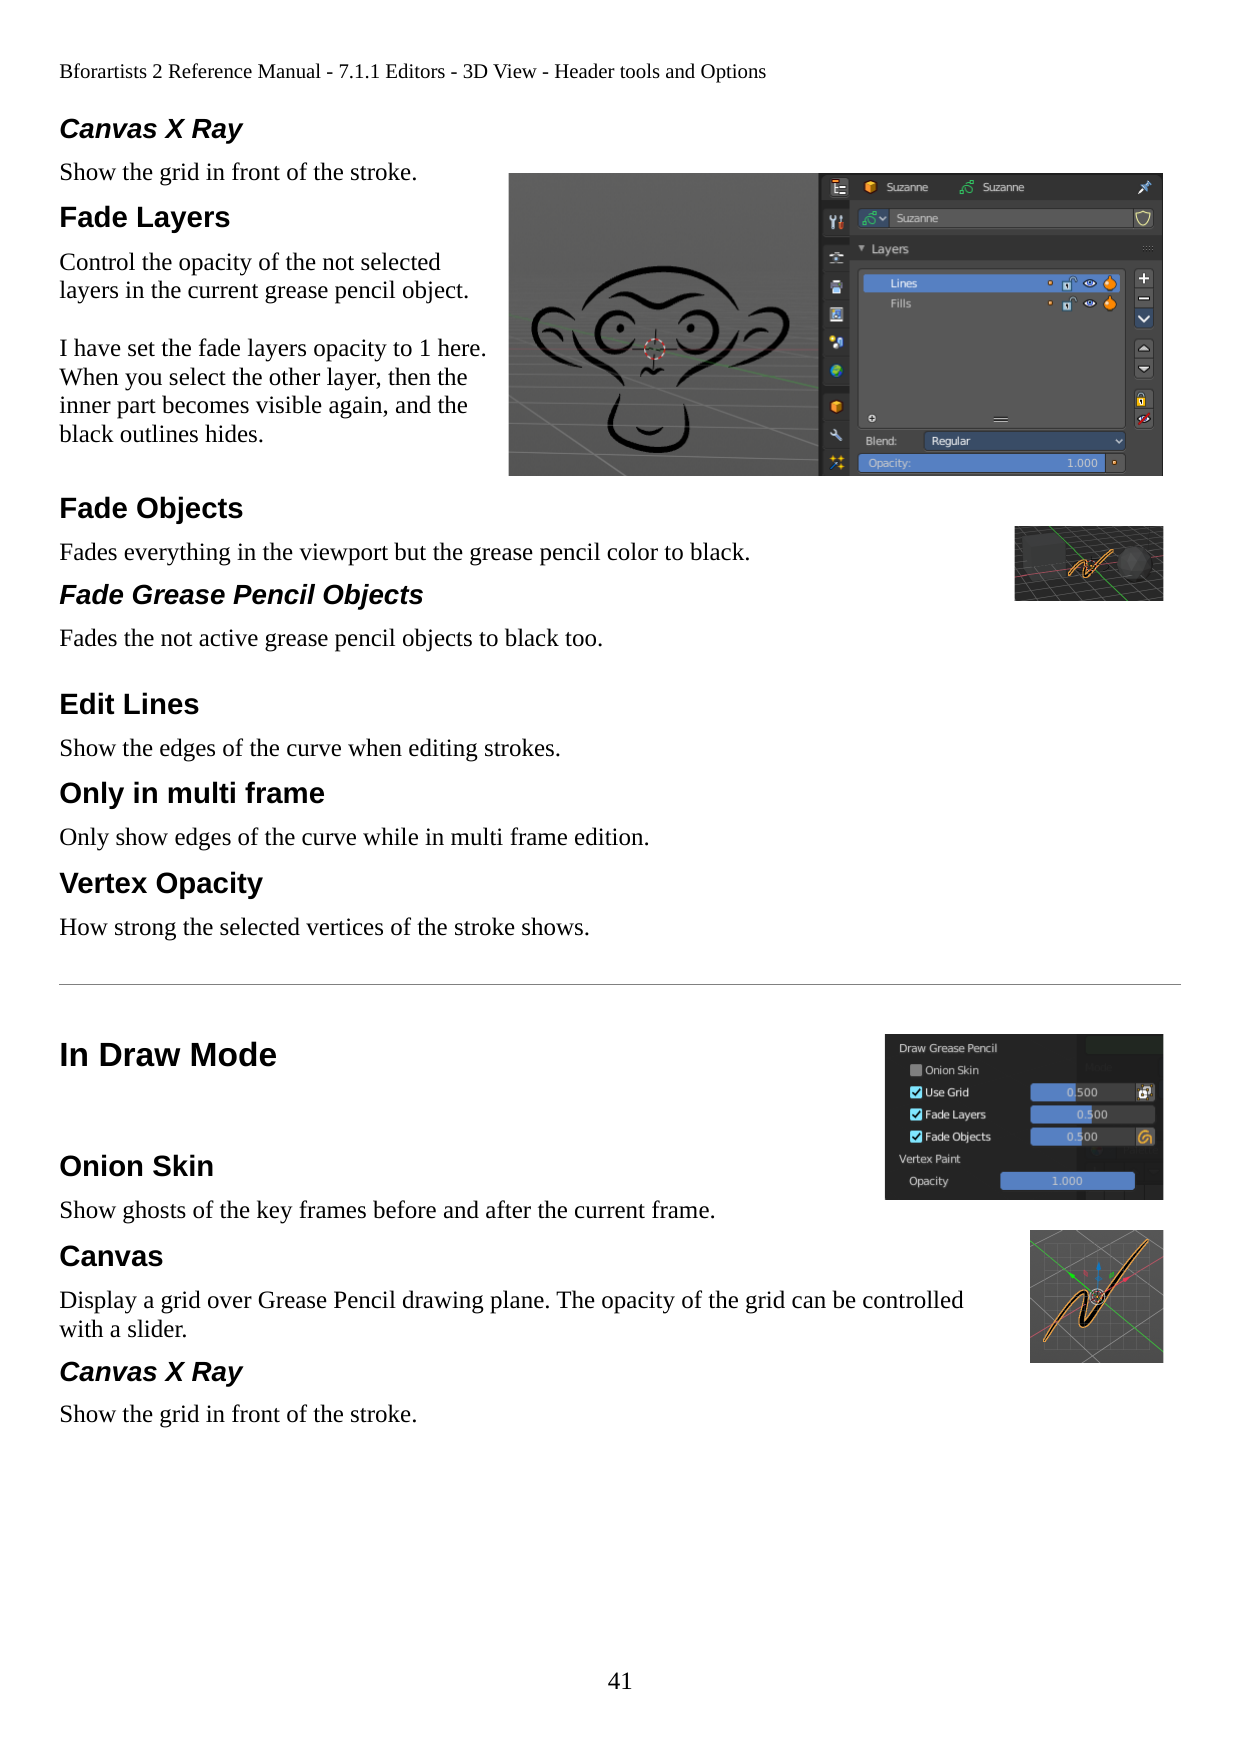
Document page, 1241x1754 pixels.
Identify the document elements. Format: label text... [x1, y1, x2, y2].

subtitle Canvas [59, 1239, 1030, 1273]
subtitle [1164, 1034, 1181, 1073]
subtitle Vertex Opacity [59, 866, 1181, 899]
picture [884, 1034, 1164, 1200]
subtitle Canvas X Ray [59, 1355, 1181, 1387]
text Show the grid in front of the stroke. [59, 157, 1181, 186]
text Display a grid over Grease Pencil drawing plane. The opacity of the grid can be controlled with a slider. [59, 1285, 1030, 1343]
subtitle Onion Skin [59, 1149, 884, 1183]
text Show the edges of the curve when editing strokes. [59, 733, 1181, 762]
subtitle Fade Objects [59, 491, 1181, 525]
text Control the opacity of the not selected layers in the current grease pencil object. [59, 247, 508, 304]
text How strong the selected vertices of the stroke shows. [59, 912, 1181, 941]
text I have set the fade layers opacity to 1 here. When you select the other layer, then the inner part becomes visible again, and the black outlines hides. [59, 333, 508, 448]
subtitle Fade Grease Pencil Objects [59, 579, 1181, 611]
text Fades the not active grease pencil objects to black too. [59, 623, 1181, 652]
subtitle In Draw Mode [59, 1034, 884, 1073]
subtitle Edit Lines [59, 687, 1181, 720]
subtitle Only in multi frame [59, 776, 1181, 810]
text Fades everything in the viewport but the grease pencil color to black. [59, 537, 1014, 566]
picture [1014, 526, 1164, 601]
subtitle [1164, 1149, 1181, 1183]
subtitle Canvas X Ray [59, 113, 1181, 144]
picture [508, 173, 1164, 476]
subtitle Fade Layers [59, 200, 508, 234]
subtitle [1164, 200, 1181, 234]
picture [1030, 1230, 1164, 1363]
text Show ghosts of the key frames before and after the current frame. [59, 1196, 1181, 1224]
text Only show edges of the curve while in multi frame edition. [59, 822, 1181, 851]
text Show the grid in front of the stroke. [59, 1399, 1181, 1428]
subtitle [1164, 1239, 1181, 1273]
